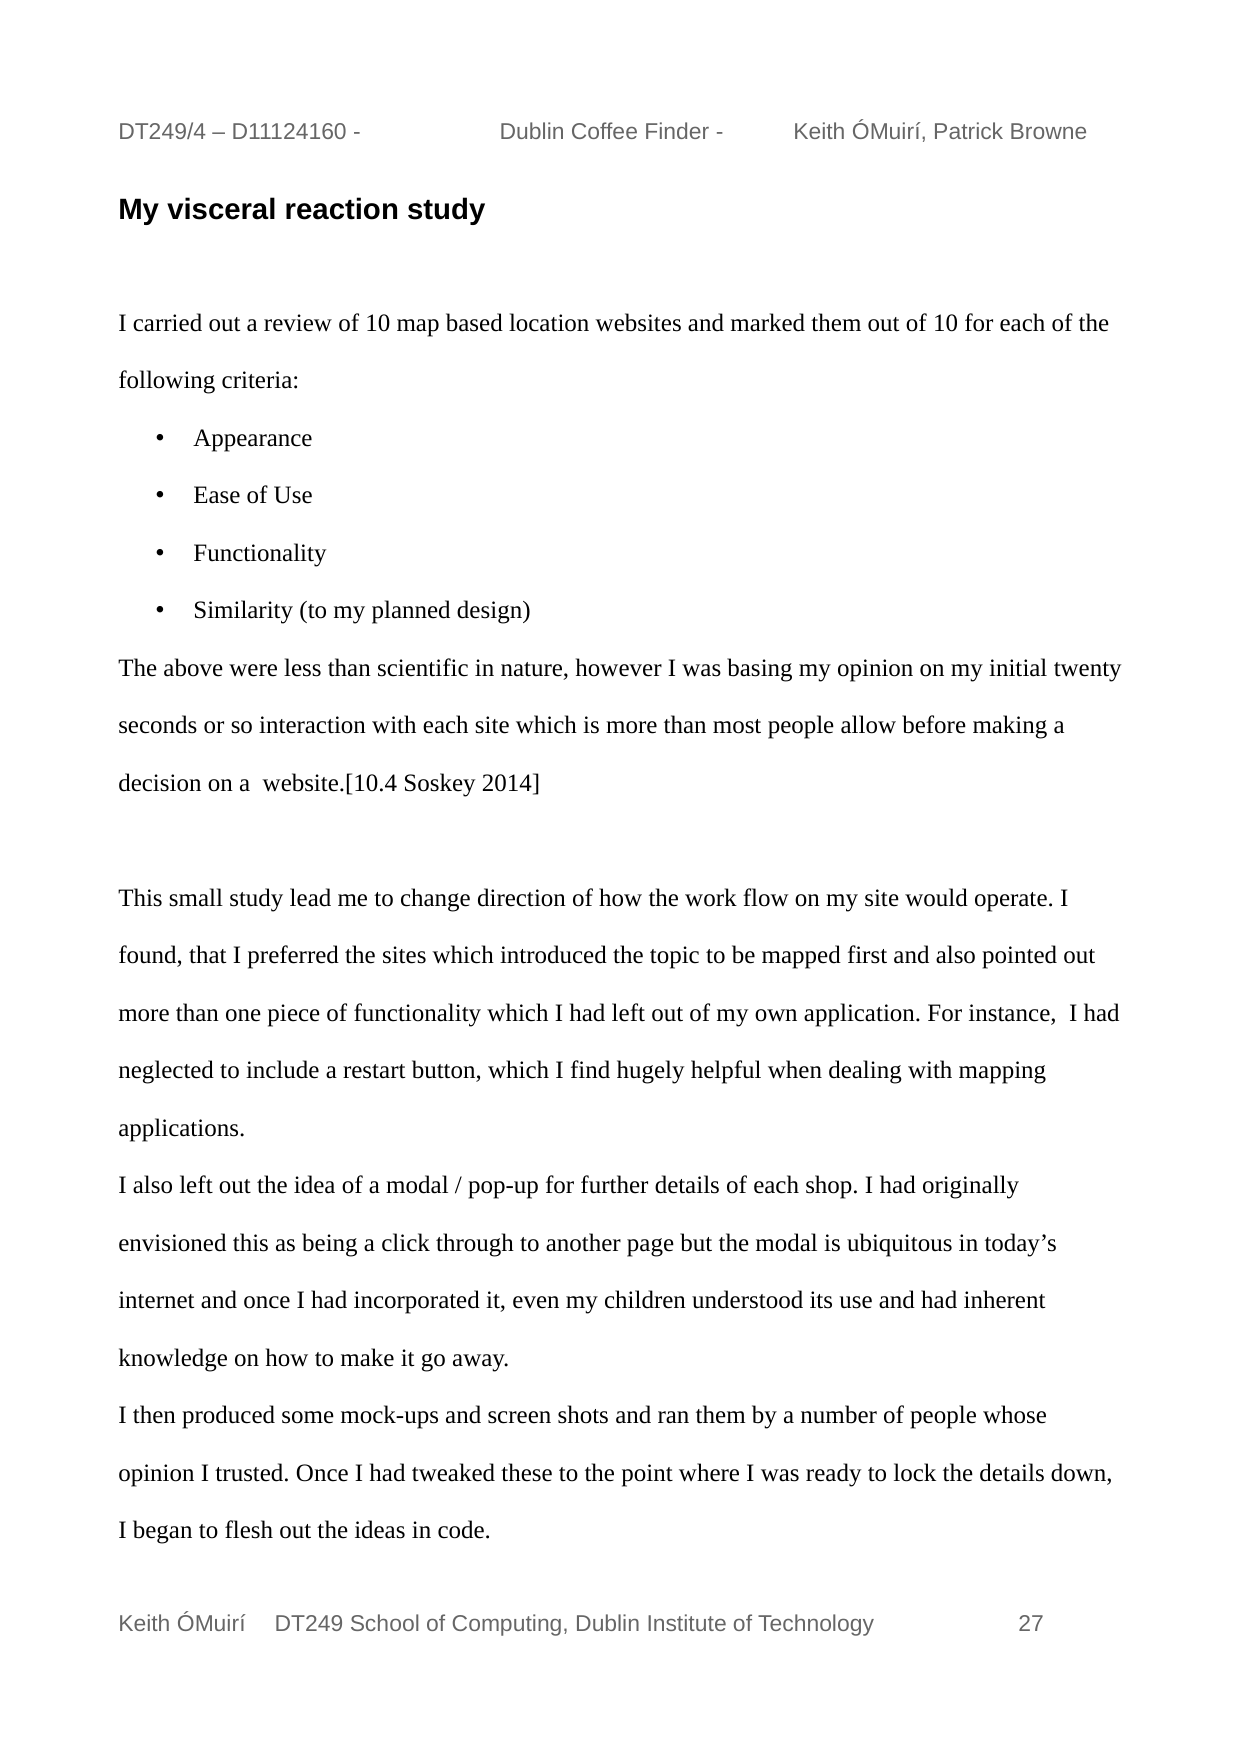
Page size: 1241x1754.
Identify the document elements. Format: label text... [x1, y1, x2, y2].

list Similarity (to my planned design) [156, 595, 1122, 624]
list Ease of Use [156, 480, 1122, 509]
text I also left out the idea of a modal / pop-up for further details of each shop. I had originally envisioned this as being a click through to another page but the modal is ubiquitous in today’s internet and once I had incorporated it, even my children understood its use and had inherent knowledge on how to make it go away. [118, 1170, 1122, 1372]
text I then produced some mock-ups and screen shots and ran them by a number of people whose opinion I trusted. Once I had tweaked these to the point where I was ready to lock the details down, I began to flesh out the ideas in code. [118, 1400, 1122, 1544]
text The above were less than scientific in nature, however I was basing my opinion on my initial twenty seconds or so interaction with each site which is more than most people allow before making a decision on a website.[10.4 Soskey 2014] [118, 653, 1122, 797]
list Appearance [156, 423, 1122, 452]
subtitle My visceral reaction study [118, 192, 1122, 225]
text This small study lead me to change direction of how the work flow on my site would operate. I found, that I preferred the sites which introduced the topic to be mapped first and also pointed out more than one piece of functionality which I had left out of my own application. For instance, I had neglected to include a restart button, which I find hugely helpful when dealing with mapping applications. [118, 883, 1122, 1142]
text I carried out a review of 10 map based location websites and marked them out of 10 for each of the following criteria: [118, 308, 1122, 394]
list Functionality [156, 538, 1122, 567]
